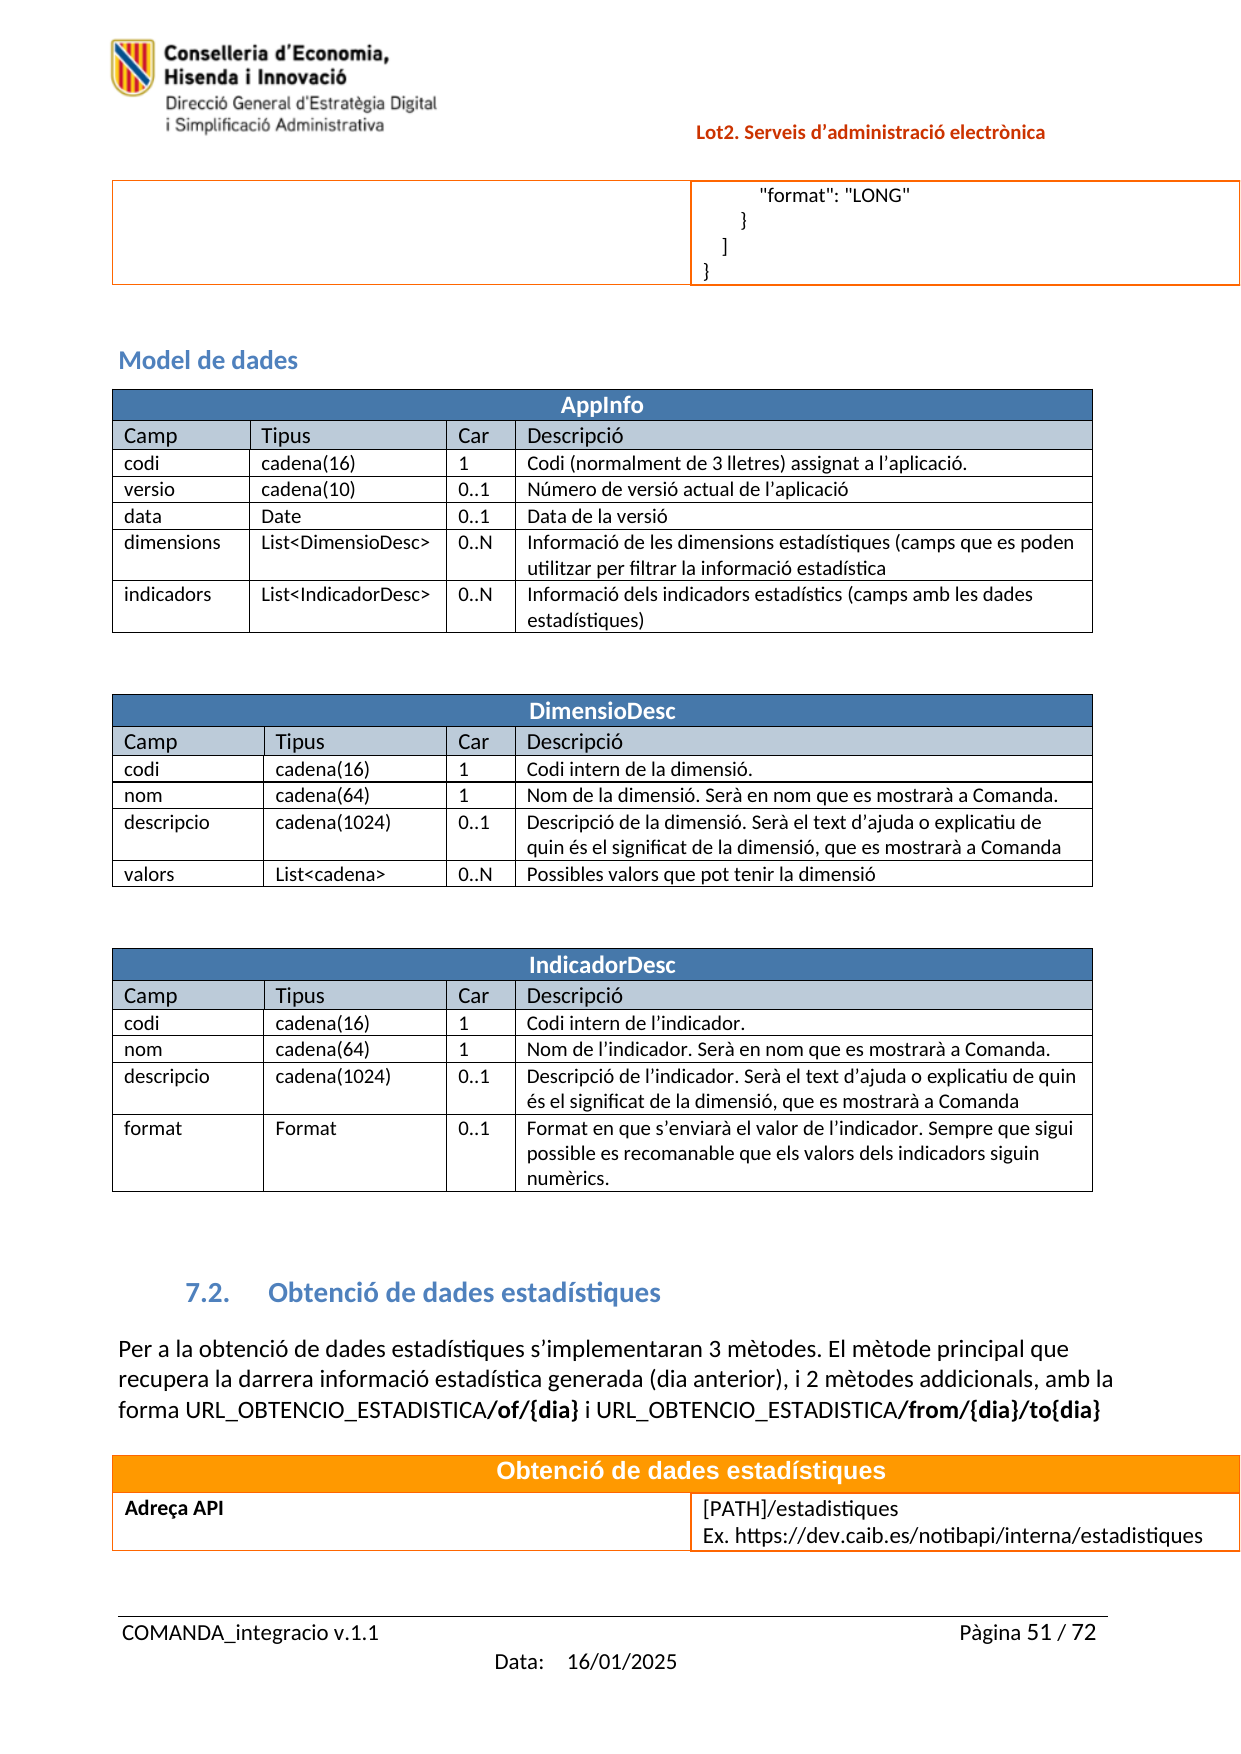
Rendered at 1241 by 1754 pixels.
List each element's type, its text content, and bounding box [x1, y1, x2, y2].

table_cell 0..1 [447, 809, 515, 860]
table_cell data [113, 503, 249, 528]
table_cell Date [250, 503, 446, 528]
table_cell List<IndicadorDesc> [250, 581, 446, 632]
table_cell 1 [447, 783, 515, 808]
table_cell Car [447, 981, 515, 1009]
table_cell codi [113, 1010, 263, 1035]
table_cell cadena(16) [250, 450, 446, 476]
table_cell Informació de les dimensions estadístiques (camps que es poden utilitzar per filtrar la informació estadística [516, 530, 1092, 580]
table_header AppInfo [113, 390, 1092, 420]
text Per a la obtenció de dades estadístiques s’implementaran 3 mètodes. El mètode principal que recupera la darrera informació estadística generada (dia anterior), i 2 mètodes addicionals, amb la forma URL_OBTENCIO_ESTADISTICA/of/{dia} i URL_OBTENCIO_ESTADISTICA/from/{dia}/to{dia} [118, 1333, 1122, 1424]
table_cell 0..1 [447, 1063, 515, 1114]
subtitle Obtenció de dades estadístiques [230, 1274, 1122, 1309]
table_cell 1 [447, 756, 515, 781]
table_cell codi [113, 450, 249, 476]
table_cell 0..1 [447, 477, 515, 502]
table_cell 0..1 [447, 503, 515, 528]
table_cell 0..N [447, 861, 515, 886]
table_cell Possibles valors que pot tenir la dimensió [516, 861, 1092, 886]
table_cell Descripció [516, 981, 1092, 1009]
table_cell cadena(10) [250, 477, 446, 502]
table_cell List<cadena> [264, 861, 446, 886]
table_cell Descripció de l’indicador. Serà el text d’ajuda o explicatiu de quin és el significat de la dimensió, que es mostrarà a Comanda [516, 1063, 1092, 1114]
table_cell Codi (normalment de 3 lletres) assignat a l’aplicació. [516, 450, 1092, 476]
table_cell Format [264, 1115, 446, 1191]
table_cell descripcio [113, 1063, 263, 1114]
table_cell Nom de l’indicador. Serà en nom que es mostrarà a Comanda. [516, 1036, 1092, 1062]
table_cell Camp [113, 421, 250, 449]
table_cell format [113, 1115, 263, 1191]
table_cell Nom de la dimensió. Serà en nom que es mostrarà a Comanda. [516, 783, 1092, 808]
table_cell Car [447, 421, 515, 449]
table_cell Descripció [516, 727, 1092, 755]
table_cell 0..N [447, 530, 515, 580]
table_cell Format en que s’enviarà el valor de l’indicador. Sempre que sigui possible es recomanable que els valors dels indicadors siguin numèrics. [516, 1115, 1092, 1191]
subtitle Model de dades [118, 343, 1122, 376]
table_cell nom [113, 1036, 263, 1062]
table_cell Tipus [251, 421, 446, 449]
table_cell 1 [447, 1036, 515, 1062]
table_cell nom [113, 783, 263, 808]
table_cell cadena(64) [264, 783, 446, 808]
table_header IndicadorDesc [113, 949, 1092, 980]
table_cell Codi intern de la dimensió. [516, 756, 1092, 781]
table_cell Descripció [516, 421, 1092, 449]
table_cell cadena(64) [264, 1036, 446, 1062]
table_header Obtenció de dades estadístiques [113, 1456, 1239, 1492]
table_cell Car [447, 727, 515, 755]
table_cell 0..1 [447, 1115, 515, 1191]
table_cell Codi intern de l’indicador. [516, 1010, 1092, 1035]
picture [100, 26, 467, 156]
table_cell dimensions [113, 530, 249, 580]
table_cell versio [113, 477, 249, 502]
table_cell List<DimensioDesc> [250, 530, 446, 580]
table_cell valors [113, 861, 263, 886]
table_cell [113, 181, 690, 284]
table_header DimensioDesc [113, 695, 1092, 726]
table_cell cadena(16) [264, 756, 446, 781]
table_cell Número de versió actual de l’aplicació [516, 477, 1092, 502]
table_cell 1 [447, 450, 515, 476]
table_cell indicadors [113, 581, 249, 632]
table_cell [PATH]/estadistiques Ex. https://dev.caib.es/notibapi/interna/estadistiques [692, 1494, 1239, 1550]
table_cell Tipus [265, 727, 446, 755]
table_cell cadena(16) [264, 1010, 446, 1035]
table_cell Camp [113, 981, 264, 1009]
table_cell Informació dels indicadors estadístics (camps amb les dades estadístiques) [516, 581, 1092, 632]
table_cell descripcio [113, 809, 263, 860]
table_cell Tipus [265, 981, 446, 1009]
table_cell Descripció de la dimensió. Serà el text d’ajuda o explicatiu de quin és el significat de la dimensió, que es mostrarà a Comanda [516, 809, 1092, 860]
table_cell Adreça API [113, 1493, 690, 1550]
table_cell cadena(1024) [264, 1063, 446, 1114]
table_cell Data de la versió [516, 503, 1092, 528]
table_cell codi [113, 756, 263, 781]
table_cell 0..N [447, 581, 515, 632]
table_cell { "codi": "NOT", "versio": "2.0.11", "dimensions": [ { "codi": "ENT", "nom": "Entitat", "descripcio": "Codi de l'entitat a la que pertany la comunicació/notificació", "valors": [ "GOIB", "LIMIT" ] }, { "codi": "ORG", "nom": "Organ Gestor", "descripcio": "Organ gestor al que pertany la comunicació/notificació", "valors": [ "A04003714", "A04003715" ] } ], "indicadors": [ { "codi": "PND", "nom": "Pendent", "descripcio": "La comunicació/notificació està pendent de ser registrada", "format": "LONG" }, { "codi": "REG", "nom": "Registrada", "descripcio": "La comunicació/notificació ha estat registrada i està pendent de ser enviada al destinatari", "format": "LONG" }, { "codi": "NOT_ENV", "nom": "Enviada", "descripcio": "La comunicació/notificació ha estat enviada a Notific@", "format": "LONG" }, { "codi": "NOT_ACC", "nom": "Acceptada", "descripcio": "La comunicació/notificació ha estat acceptada pel destinatari al DEHú", "format": "LONG" } ] } [692, 182, 1239, 284]
table_cell Camp [113, 727, 264, 755]
table_cell 1 [447, 1010, 515, 1035]
table_cell cadena(1024) [264, 809, 446, 860]
